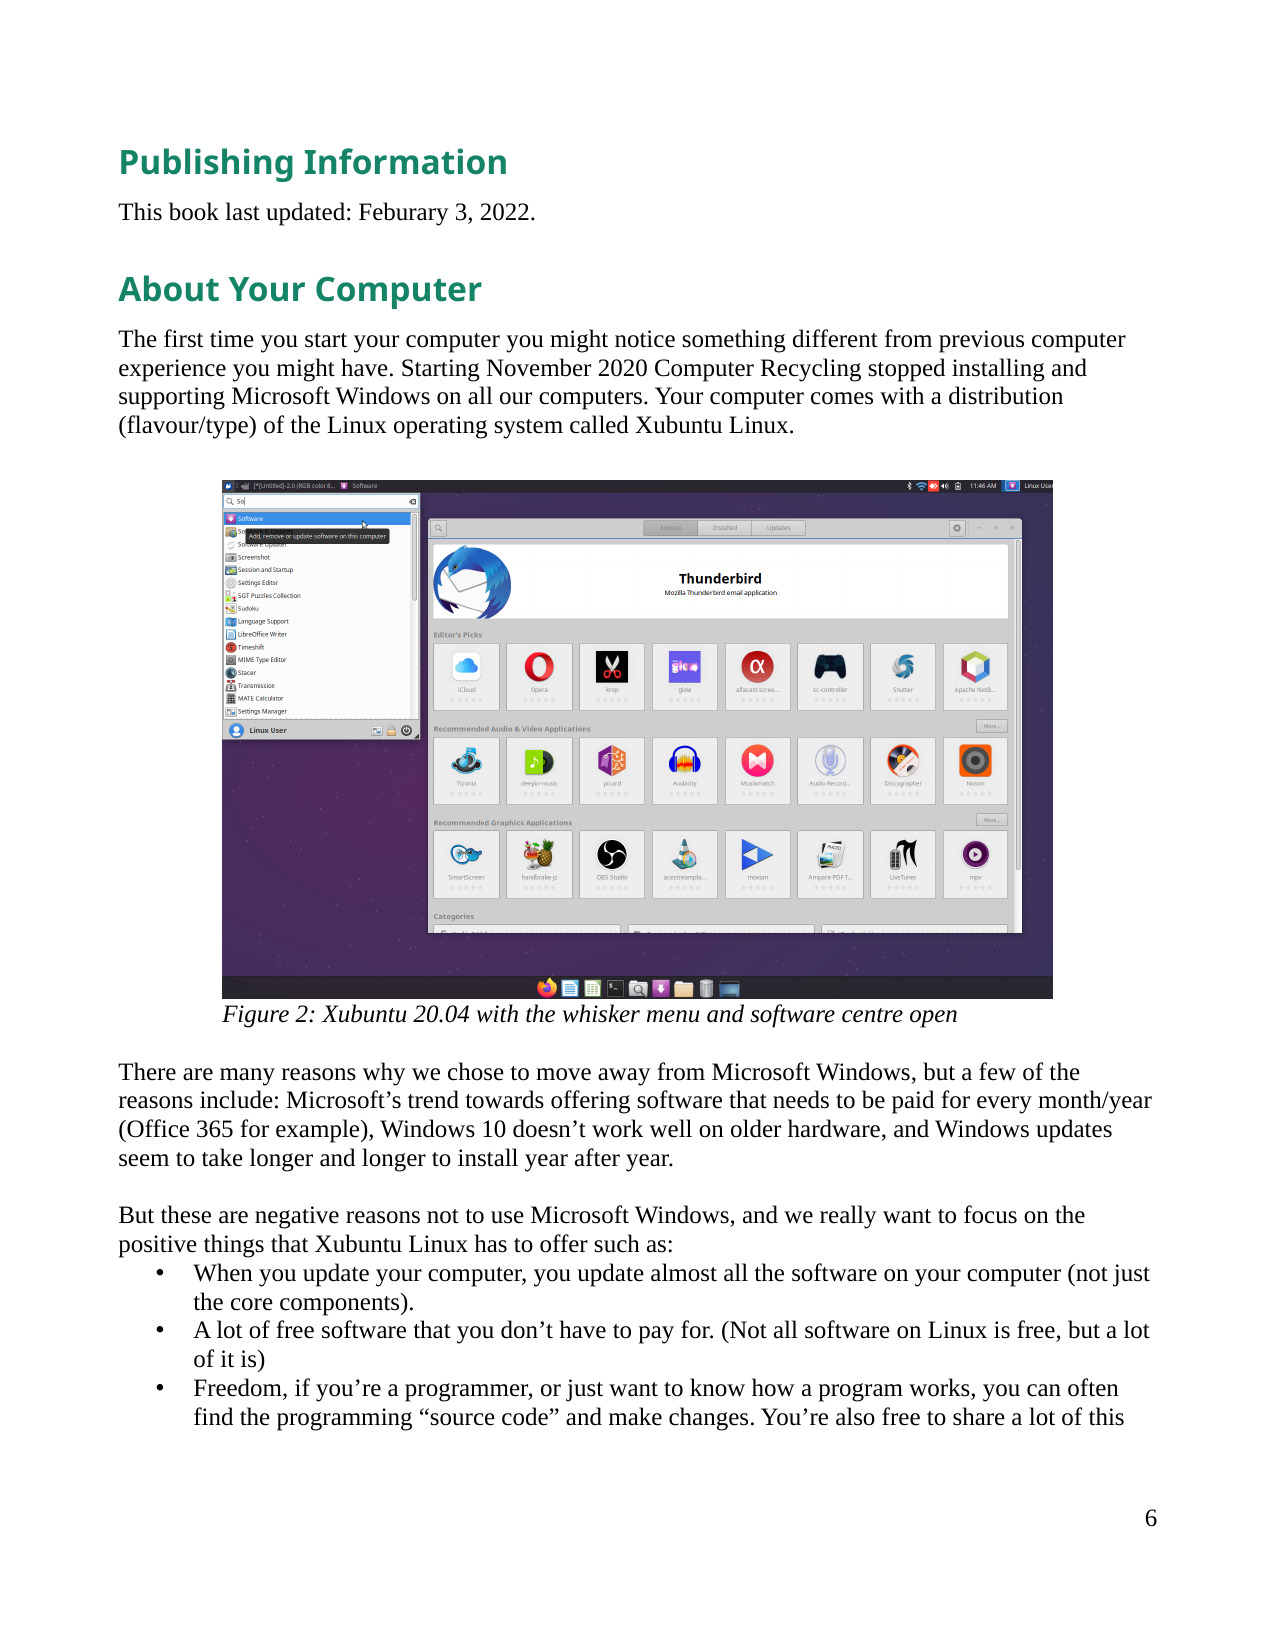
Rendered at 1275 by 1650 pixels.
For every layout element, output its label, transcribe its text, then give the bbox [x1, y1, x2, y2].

text There are many reasons why we chose to move away from Microsoft Windows, but a few of the reasons include: Microsoft’s trend towards offering software that needs to be paid for every month/year (Office 365 for example), Windows 10 doesn’t work well on older hardware, and Windows updates seem to take longer and longer to install year after year. [118, 1057, 1157, 1172]
list When you update your computer, you update almost all the software on your computer (not just the core components). [156, 1258, 1157, 1315]
text But these are negative reasons not to use Microsoft Windows, and we really want to focus on the positive things that Xubuntu Linux has to offer such as: [118, 1200, 1157, 1258]
list A lot of free software that you don’t have to pay for. (Not all software on Linux is free, but a lot of it is) [156, 1315, 1157, 1373]
list Freedom, if you’re a programmer, or just want to know how a program works, you can often find the programming “source code” and make changes. You’re also free to share a lot of this [156, 1373, 1157, 1430]
subtitle Publishing Information [118, 139, 1157, 185]
text The first time you start your computer you might notice something different from previous computer experience you might have. Starting November 2020 Computer Recycling stopped installing and supporting Microsoft Windows on all our computers. Your computer comes with a distribution (flavour/type) of the Linux operating system called Xubuntu Linux. [118, 324, 1157, 439]
picture [222, 480, 1053, 999]
text Figure 2: Xubuntu 20.04 with the whisker menu and software centre open [222, 999, 1053, 1028]
text This book last updated: Feburary 3, 2022. [118, 197, 1157, 226]
subtitle About Your Computer [118, 266, 1157, 311]
